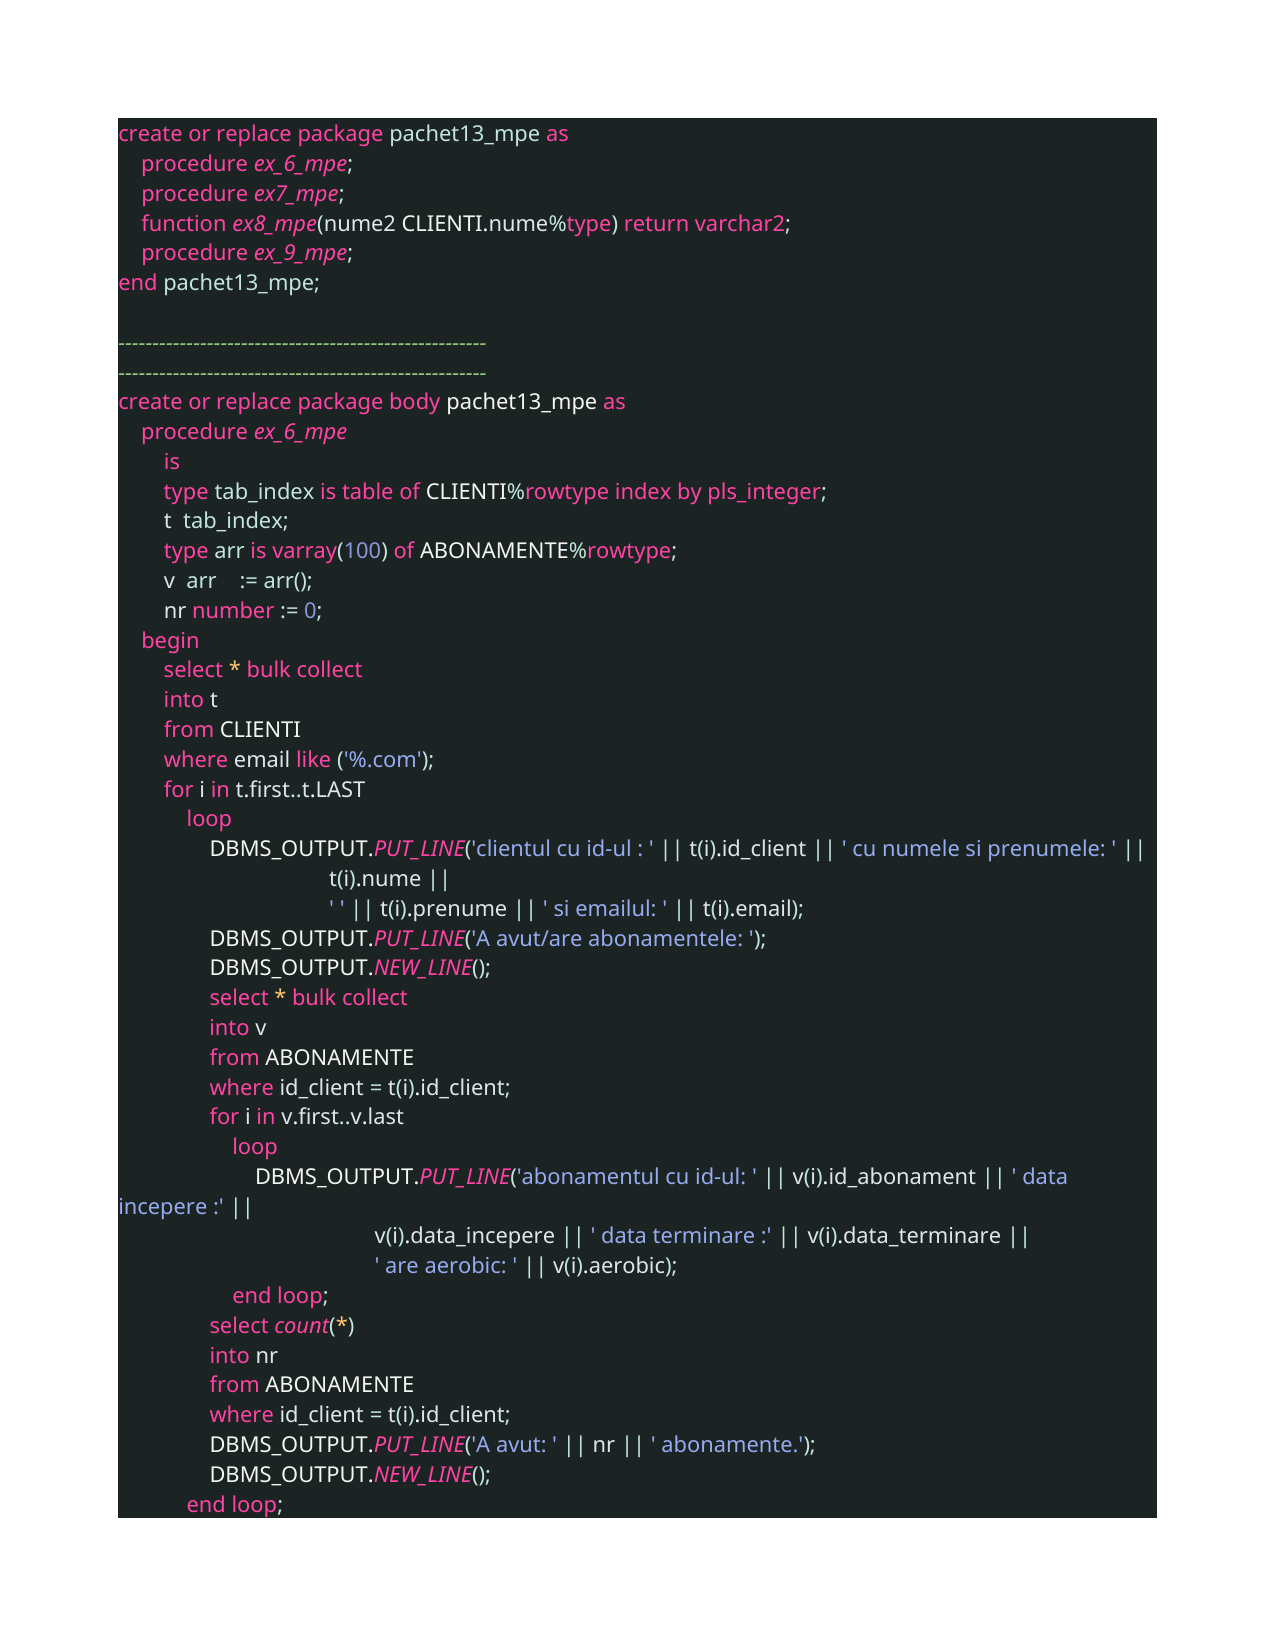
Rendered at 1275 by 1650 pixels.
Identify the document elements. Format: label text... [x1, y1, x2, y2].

text create or replace package pachet13_mpe as procedure ex_6_mpe; procedure ex7_mpe; function ex8_mpe(nume2 CLIENTI.nume%type) return varchar2; procedure ex_9_mpe; end pachet13_mpe; ------------------------------------------------------ ------------------------------------------------------ create or replace package body pachet13_mpe as procedure ex_6_mpe is type tab_index is table of CLIENTI%rowtype index by pls_integer; t tab_index; type arr is varray(100) of ABONAMENTE%rowtype; v arr := arr(); nr number := 0; begin select * bulk collect into t from CLIENTI where email like ('%.com'); for i in t.first..t.LAST loop DBMS_OUTPUT.PUT_LINE('clientul cu id-ul : ' || t(i).id_client || ' cu numele si prenumele: ' || t(i).nume || ' ' || t(i).prenume || ' si emailul: ' || t(i).email); DBMS_OUTPUT.PUT_LINE('A avut/are abonamentele: '); DBMS_OUTPUT.NEW_LINE(); select * bulk collect into v from ABONAMENTE where id_client = t(i).id_client; for i in v.first..v.last loop DBMS_OUTPUT.PUT_LINE('abonamentul cu id-ul: ' || v(i).id_abonament || ' data incepere :' || v(i).data_incepere || ' data terminare :' || v(i).data_terminare || ' are aerobic: ' || v(i).aerobic); end loop; select count(*) into nr from ABONAMENTE where id_client = t(i).id_client; DBMS_OUTPUT.PUT_LINE('A avut: ' || nr || ' abonamente.'); DBMS_OUTPUT.NEW_LINE(); end loop; [118, 118, 1157, 1518]
